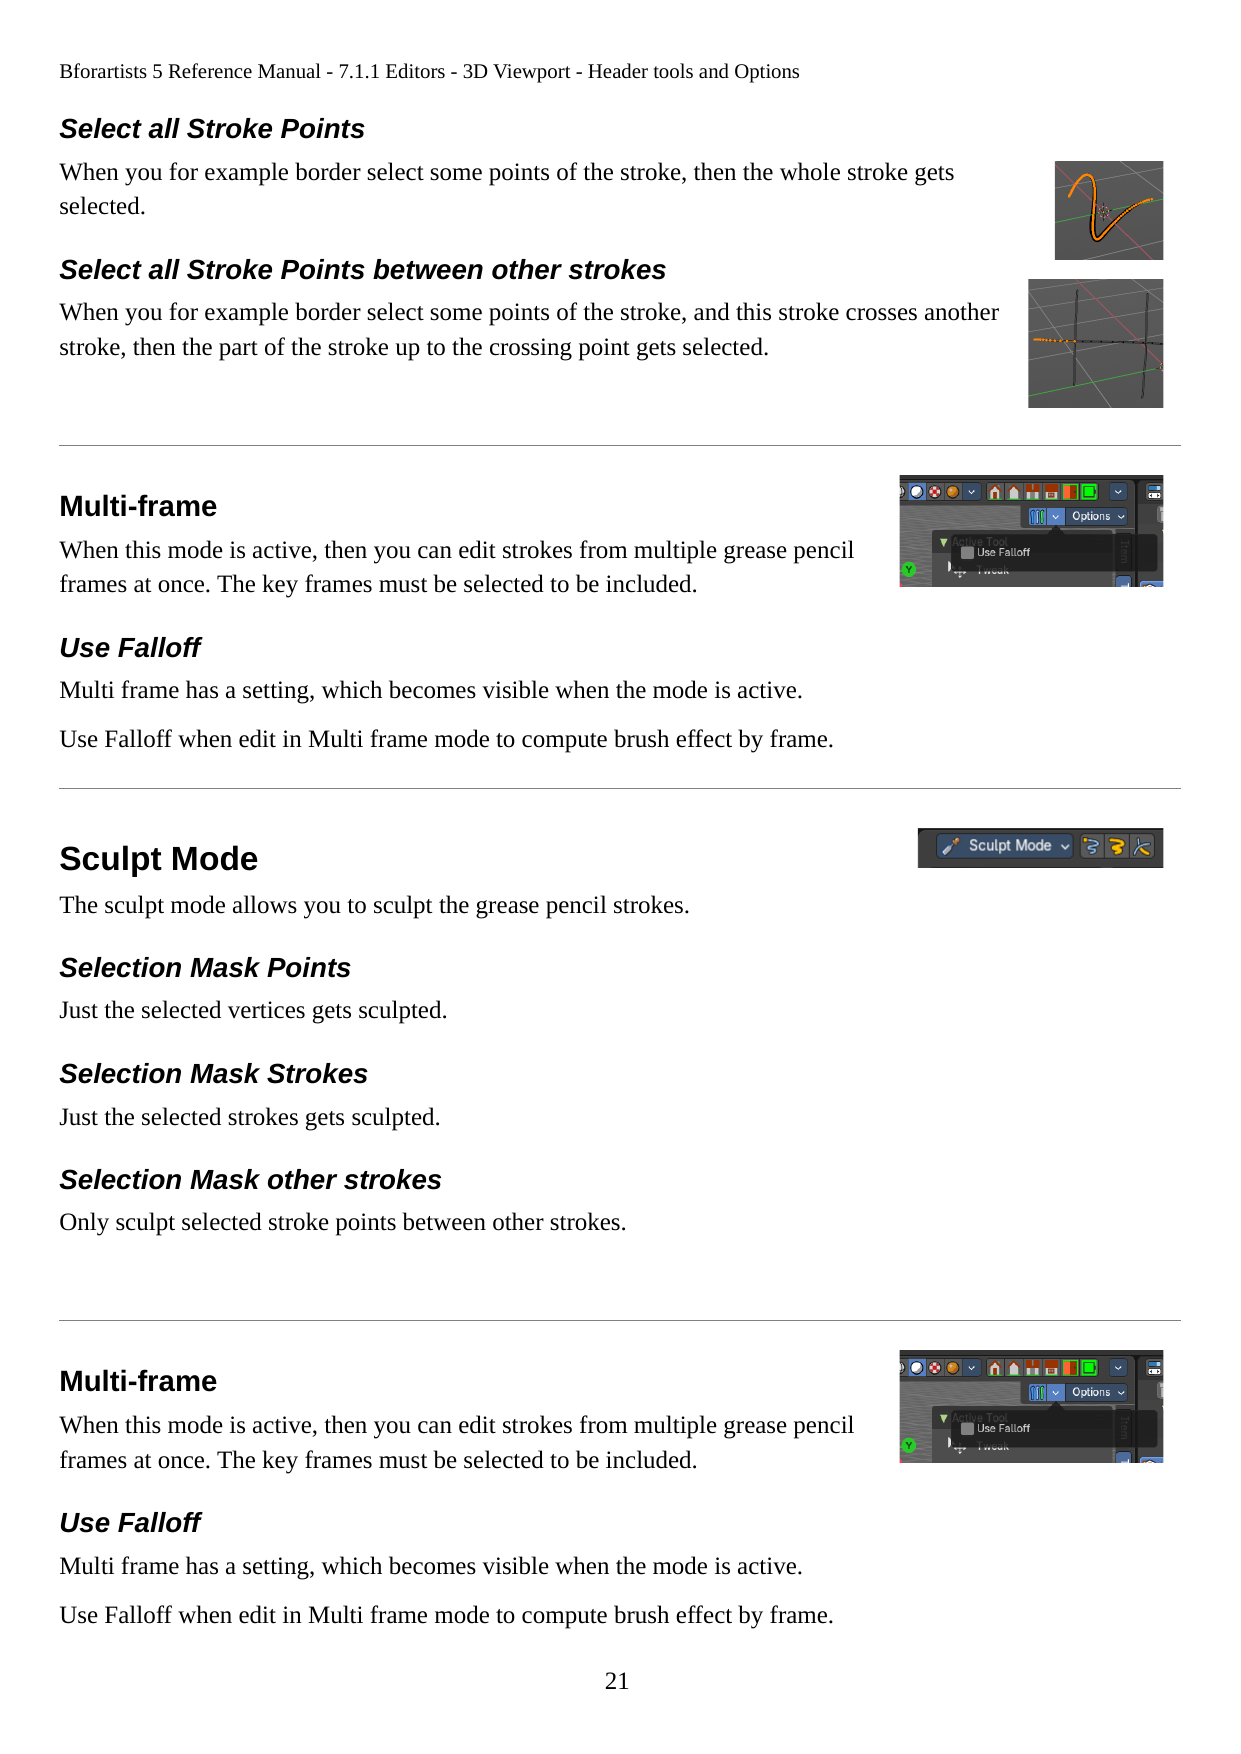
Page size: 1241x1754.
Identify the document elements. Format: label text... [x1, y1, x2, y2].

picture [899, 1350, 1164, 1463]
subtitle Select all Stroke Points between other strokes [59, 253, 1181, 285]
subtitle Selection Mask Strokes [59, 1057, 1181, 1089]
text Just the selected strokes gets sculpted. [59, 1102, 1181, 1130]
subtitle Use Falloff [59, 1507, 1181, 1538]
subtitle Sculpt Mode [59, 838, 1181, 877]
text Multi frame has a setting, which becomes visible when the mode is active. [59, 675, 1181, 704]
text When this mode is active, then you can edit strokes from multiple grease pencil frames at once. The key frames must be selected to be included. [59, 535, 1181, 598]
text When this mode is active, then you can edit strokes from multiple grease pencil frames at once. The key frames must be selected to be included. [59, 1411, 1181, 1474]
text Use Falloff when edit in Multi frame mode to compute brush effect by frame. [59, 724, 1181, 753]
subtitle Multi-frame [59, 489, 899, 522]
picture [1028, 279, 1164, 408]
picture [1054, 161, 1164, 260]
subtitle Selection Mask other strokes [59, 1163, 1181, 1195]
subtitle [1164, 489, 1181, 522]
text The sculpt mode allows you to sculpt the grease pencil strokes. [59, 890, 1181, 918]
picture [917, 828, 1164, 868]
text Multi frame has a setting, which becomes visible when the mode is active. [59, 1551, 1181, 1580]
text When you for example border select some points of the stroke, then the whole stroke gets selected. [59, 157, 1181, 220]
subtitle Use Falloff [59, 631, 1181, 663]
text Just the selected vertices gets sculpted. [59, 996, 1181, 1024]
subtitle Multi-frame [59, 1364, 899, 1398]
text Only sculpt selected stroke points between other strokes. [59, 1207, 1181, 1236]
picture [899, 475, 1164, 587]
subtitle Select all Stroke Points [59, 113, 1181, 144]
text Use Falloff when edit in Multi frame mode to compute brush effect by frame. [59, 1600, 1181, 1629]
text When you for example border select some points of the stroke, and this stroke crosses another stroke, then the part of the stroke up to the crossing point gets selected. [59, 297, 1028, 361]
subtitle Selection Mask Points [59, 951, 1181, 983]
subtitle [1164, 1364, 1181, 1398]
